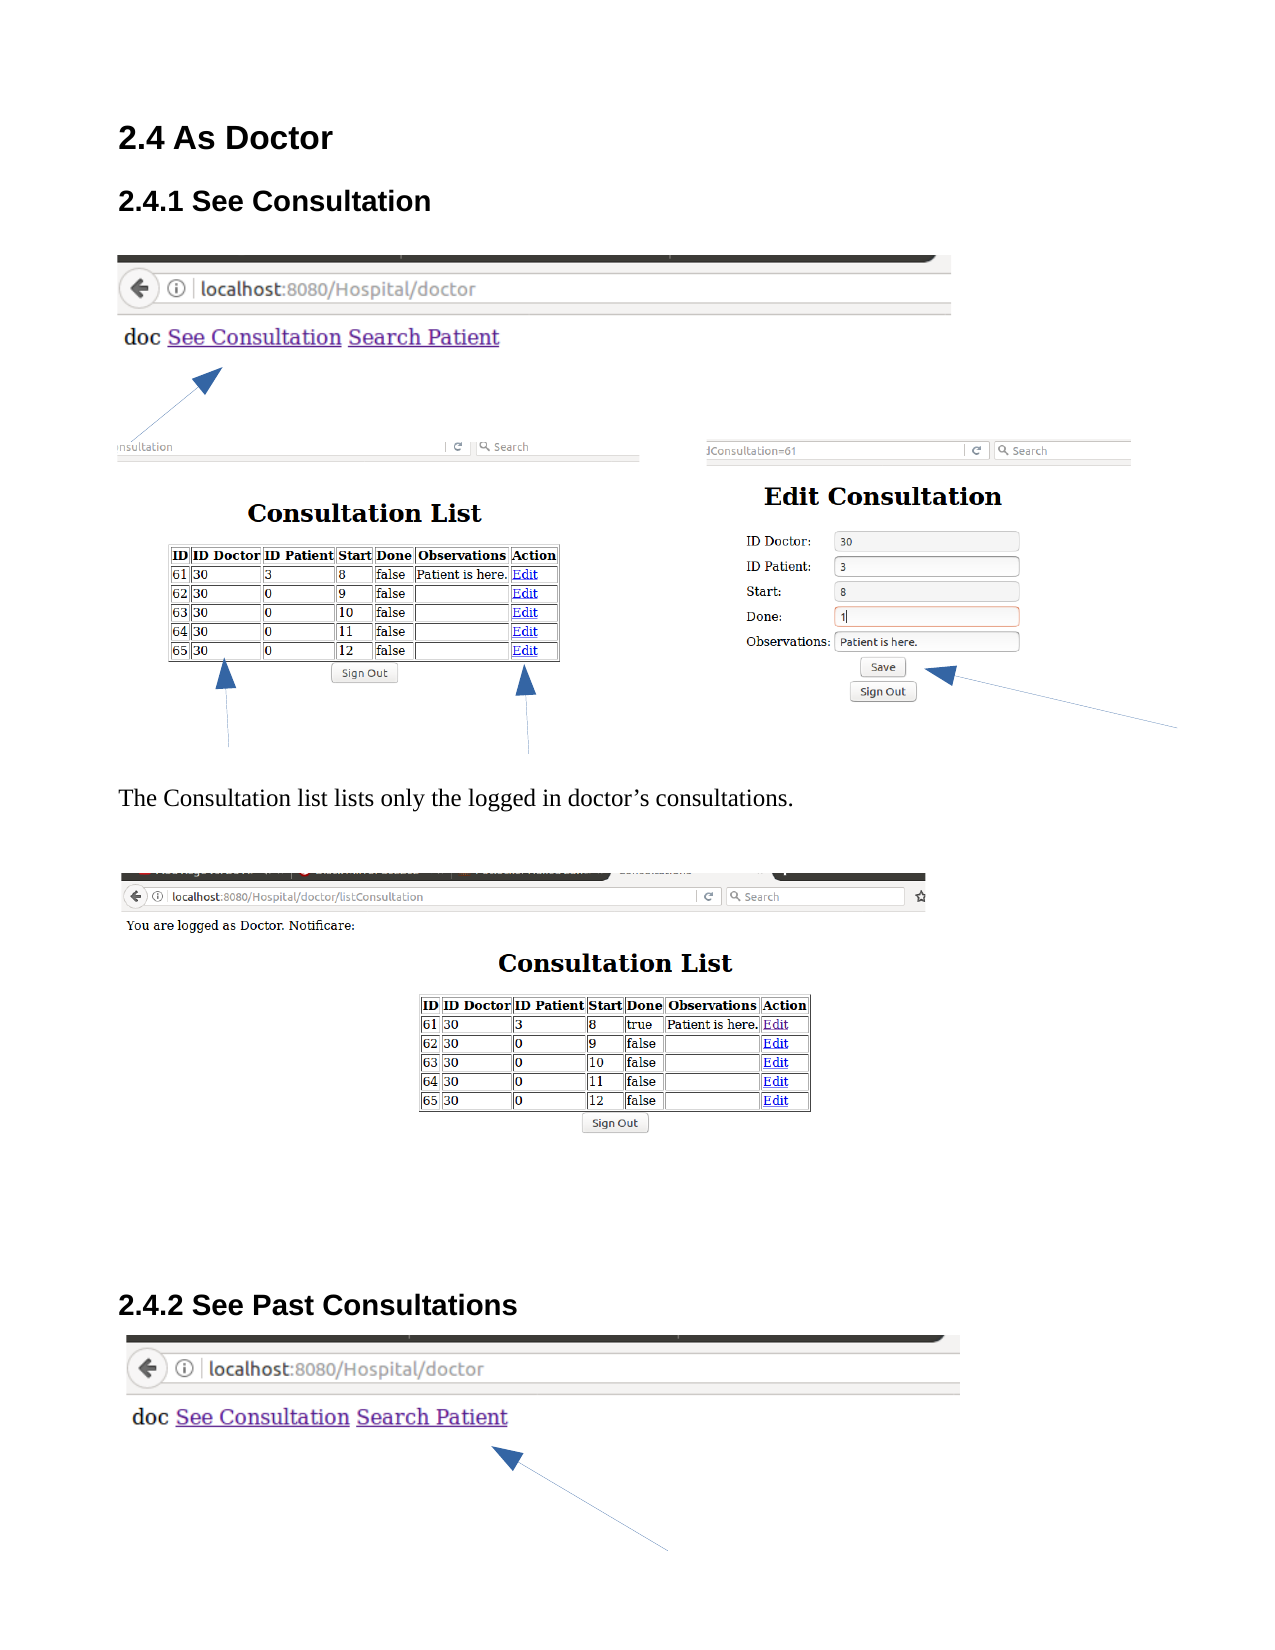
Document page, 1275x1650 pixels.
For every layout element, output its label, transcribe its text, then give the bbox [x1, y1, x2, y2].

subtitle 2.4.2 See Past Consultations [118, 1288, 1157, 1322]
picture [126, 1335, 413, 1532]
picture [121, 873, 926, 1199]
text The Consultation list lists only the logged in doctor’s consultations. [118, 783, 1157, 811]
picture [706, 439, 1131, 756]
picture [117, 255, 640, 754]
subtitle 2.4 As Doctor [118, 118, 1157, 157]
subtitle 2.4.1 See Consultation [118, 184, 1157, 218]
